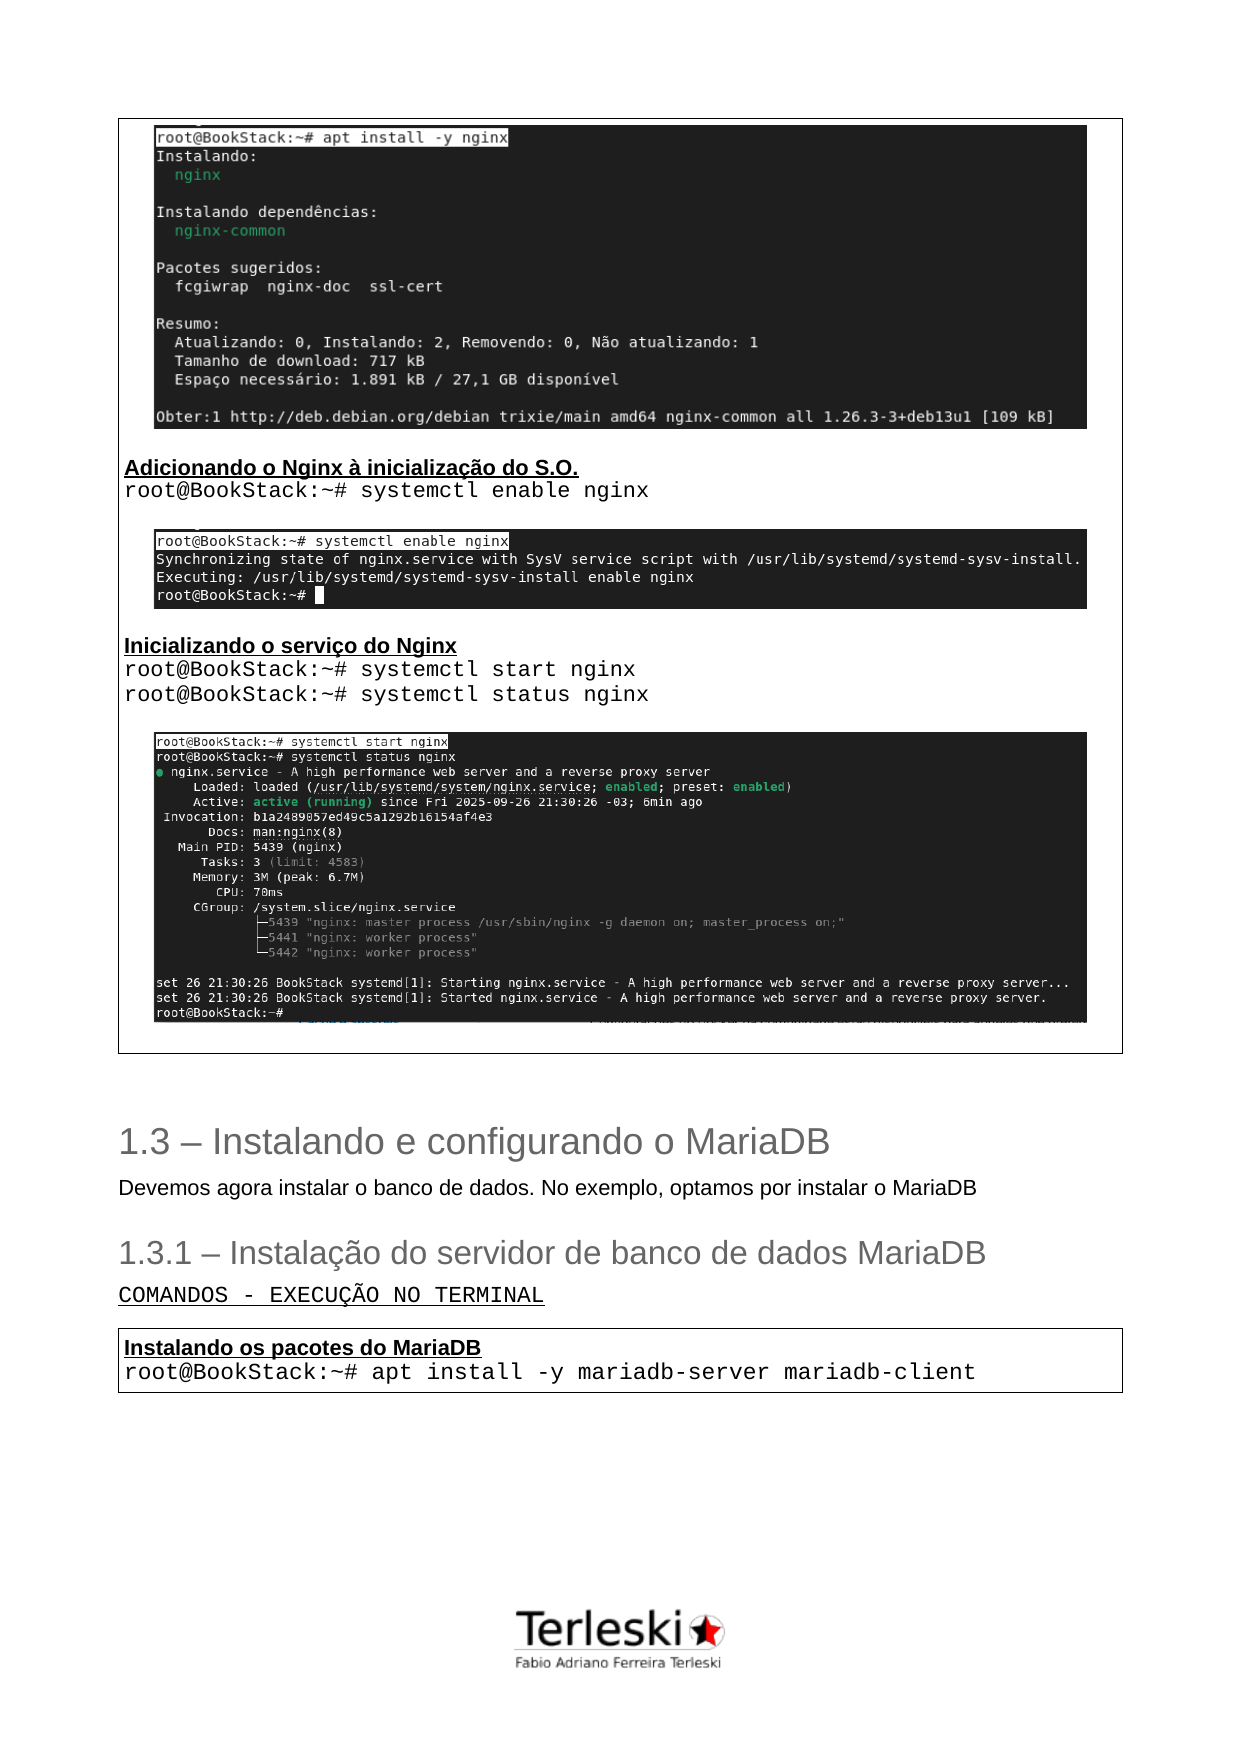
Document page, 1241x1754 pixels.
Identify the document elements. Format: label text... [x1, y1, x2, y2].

text COMANDOS - EXECUÇÃO NO TERMINAL [118, 1284, 1122, 1309]
picture [513, 1607, 727, 1673]
text Devemos agora instalar o banco de dados. No exemplo, optamos por instalar o MariaDB [118, 1174, 1122, 1200]
table_header Instalando os pacotes do MariaDB root@BookStack:~# apt install -y mariadb-server mariadb-client [119, 1329, 1122, 1392]
picture [153, 732, 1087, 1023]
table_header Adicionando o Nginx à inicialização do S.O. root@BookStack:~# systemctl enable nginx Inicializando o serviço do Nginx root@BookStack:~# systemctl start nginx root@BookStack:~# systemctl status nginx [119, 119, 1122, 1053]
picture [153, 125, 1087, 429]
picture [153, 529, 1087, 609]
subtitle 1.3 – Instalando e configurando o MariaDB [118, 1119, 1122, 1162]
subtitle 1.3.1 – Instalação do servidor de banco de dados MariaDB [118, 1233, 1122, 1271]
